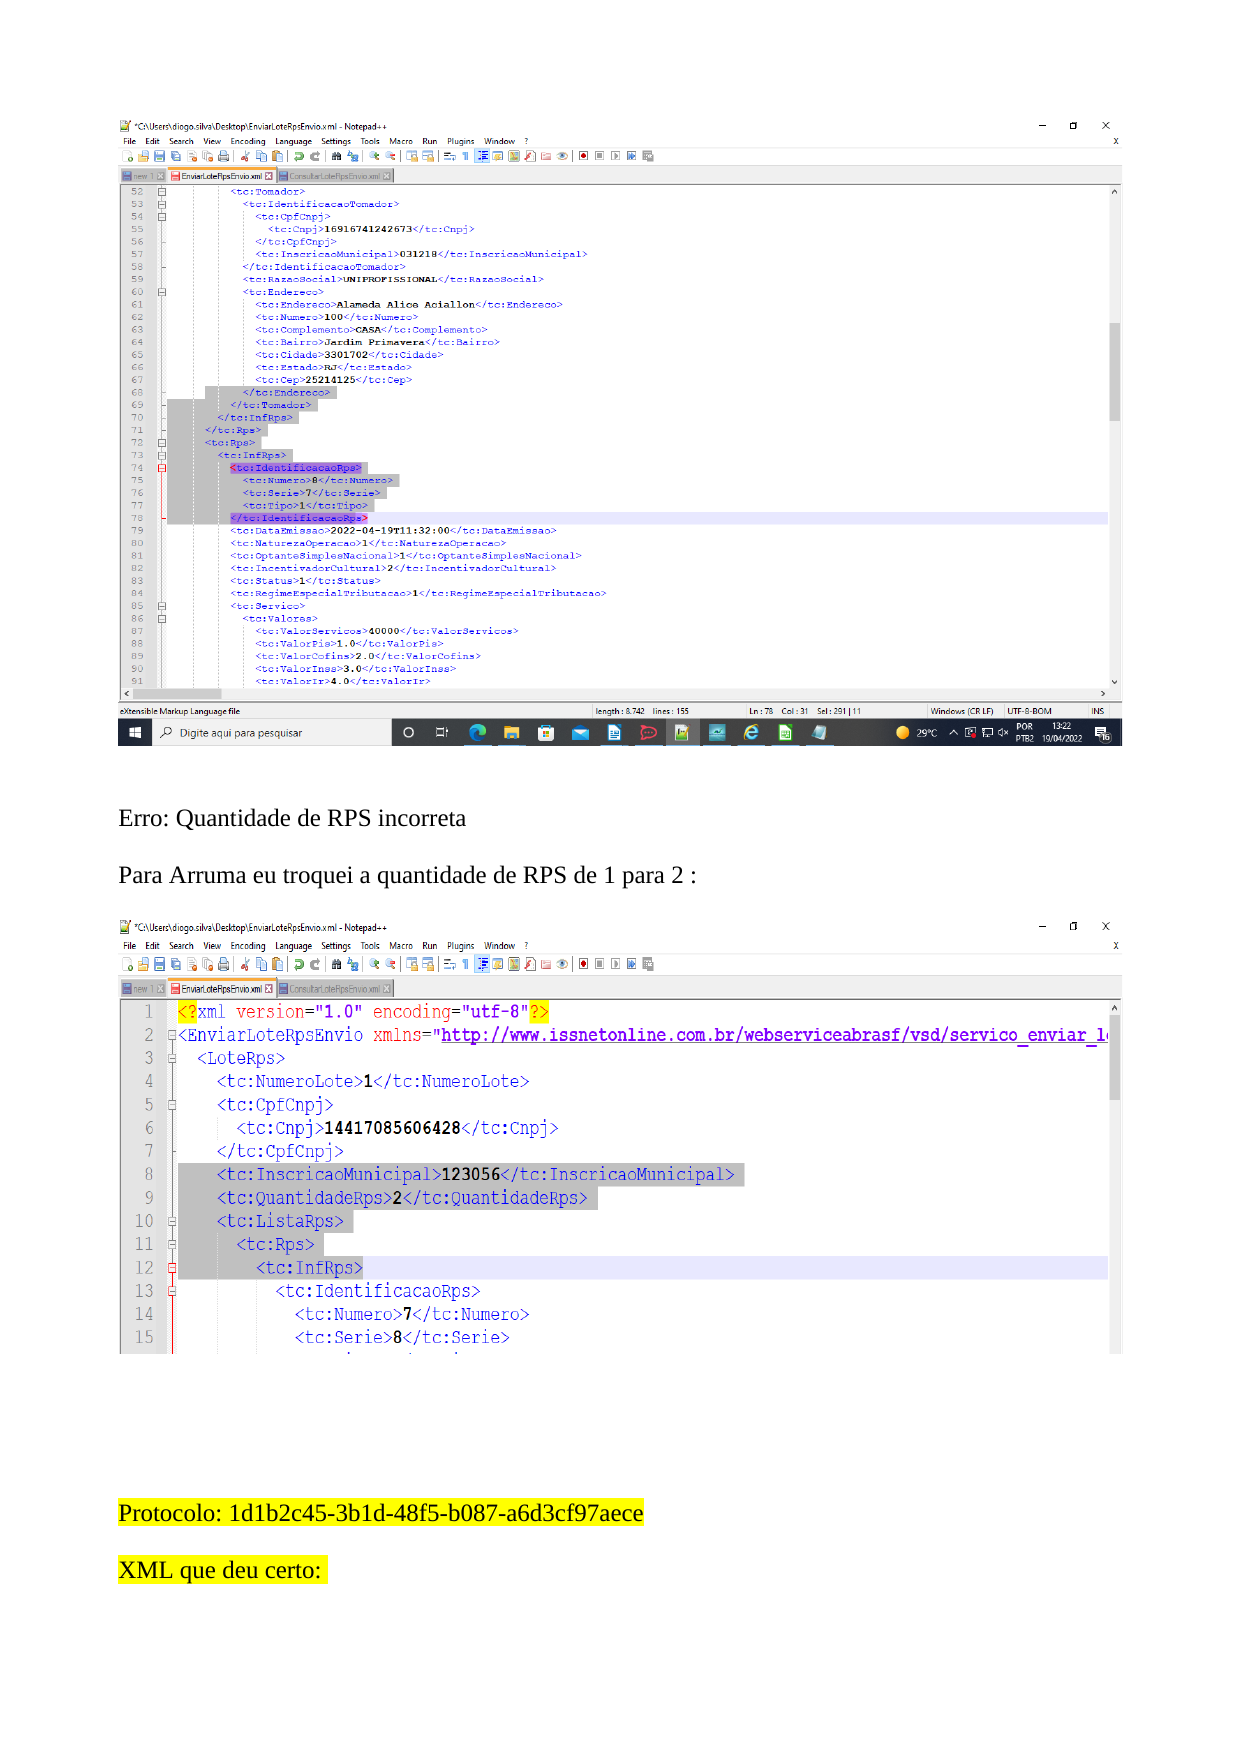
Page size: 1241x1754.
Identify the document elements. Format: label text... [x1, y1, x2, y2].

list XML que deu certo: [118, 1555, 1122, 1584]
picture [118, 118, 1123, 746]
list Para Arruma eu troquei a quantidade de RPS de 1 para 2 : [118, 861, 1122, 889]
picture [118, 918, 1123, 1354]
list Protocolo: 1d1b2c45-3b1d-48f5-b087-a6d3cf97aece [118, 1498, 1122, 1526]
list Erro: Quantidade de RPS incorreta [118, 803, 1122, 832]
